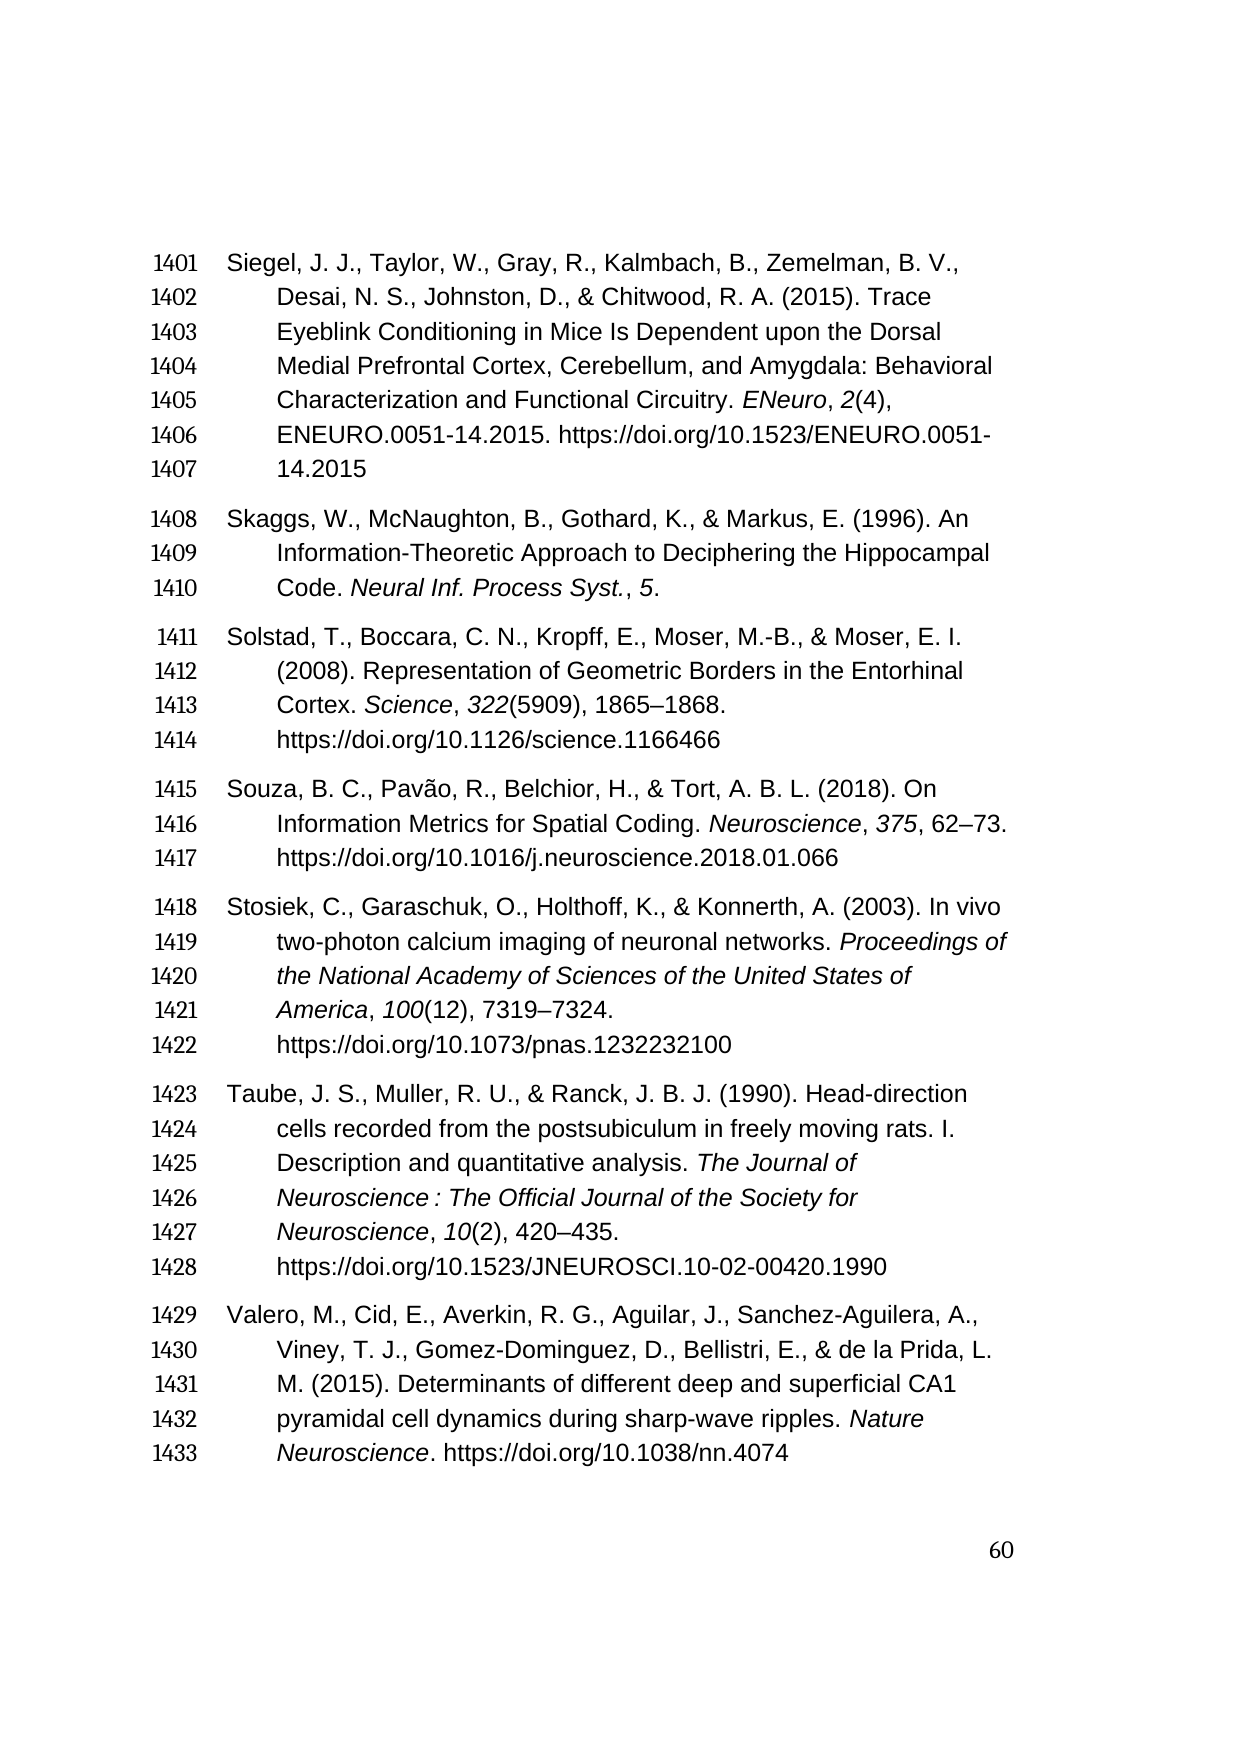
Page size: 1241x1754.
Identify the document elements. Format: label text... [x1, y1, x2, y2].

text Taube, J. S., Muller, R. U., & Ranck, J. B. J. (1990). Head-direction cells recorded from the postsubiculum in freely moving rats. I. Description and quantitative analysis. The Journal of Neuroscience : The Official Journal of the Society for Neuroscience, 10(2), 420–435. https://doi.org/10.1523/JNEUROSCI.10-02-00420.1990 [226, 1079, 1014, 1280]
text Valero, M., Cid, E., Averkin, R. G., Aguilar, J., Sanchez-Aguilera, A., Viney, T. J., Gomez-Dominguez, D., Bellistri, E., & de la Prida, L. M. (2015). Determinants of different deep and superficial CA1 pyramidal cell dynamics during sharp-wave ripples. Nature Neuroscience. https://doi.org/10.1038/nn.4074 [226, 1301, 1014, 1467]
text Stosiek, C., Garaschuk, O., Holthoff, K., & Konnerth, A. (2003). In vivo two-photon calcium imaging of neuronal networks. Proceedings of the National Academy of Sciences of the United States of America, 100(12), 7319–7324. https://doi.org/10.1073/pnas.1232232100 [226, 892, 1014, 1059]
text Souza, B. C., Pavão, R., Belchior, H., & Tort, A. B. L. (2018). On Information Metrics for Spatial Coding. Neuroscience, 375, 62–73. https://doi.org/10.1016/j.neuroscience.2018.01.066 [226, 774, 1014, 872]
text Skaggs, W., McNaughton, B., Gothard, K., & Markus, E. (1996). An Information-Theoretic Approach to Deciphering the Hippocampal Code. Neural Inf. Process Syst., 5. [226, 503, 1014, 601]
text Siegel, J. J., Taylor, W., Gray, R., Kalmbach, B., Zemelman, B. V., Desai, N. S., Johnston, D., & Chitwood, R. A. (2015). Trace Eyeblink Conditioning in Mice Is Dependent upon the Dorsal Medial Prefrontal Cortex, Cerebellum, and Amygdala: Behavioral Characterization and Functional Circuitry. ENeuro, 2(4), ENEURO.0051-14.2015. https://doi.org/10.1523/ENEURO.0051-14.2015 [226, 248, 1014, 483]
text Solstad, T., Boccara, C. N., Kropff, E., Moser, M.-B., & Moser, E. I. (2008). Representation of Geometric Borders in the Entorhinal Cortex. Science, 322(5909), 1865–1868. https://doi.org/10.1126/science.1166466 [226, 622, 1014, 754]
